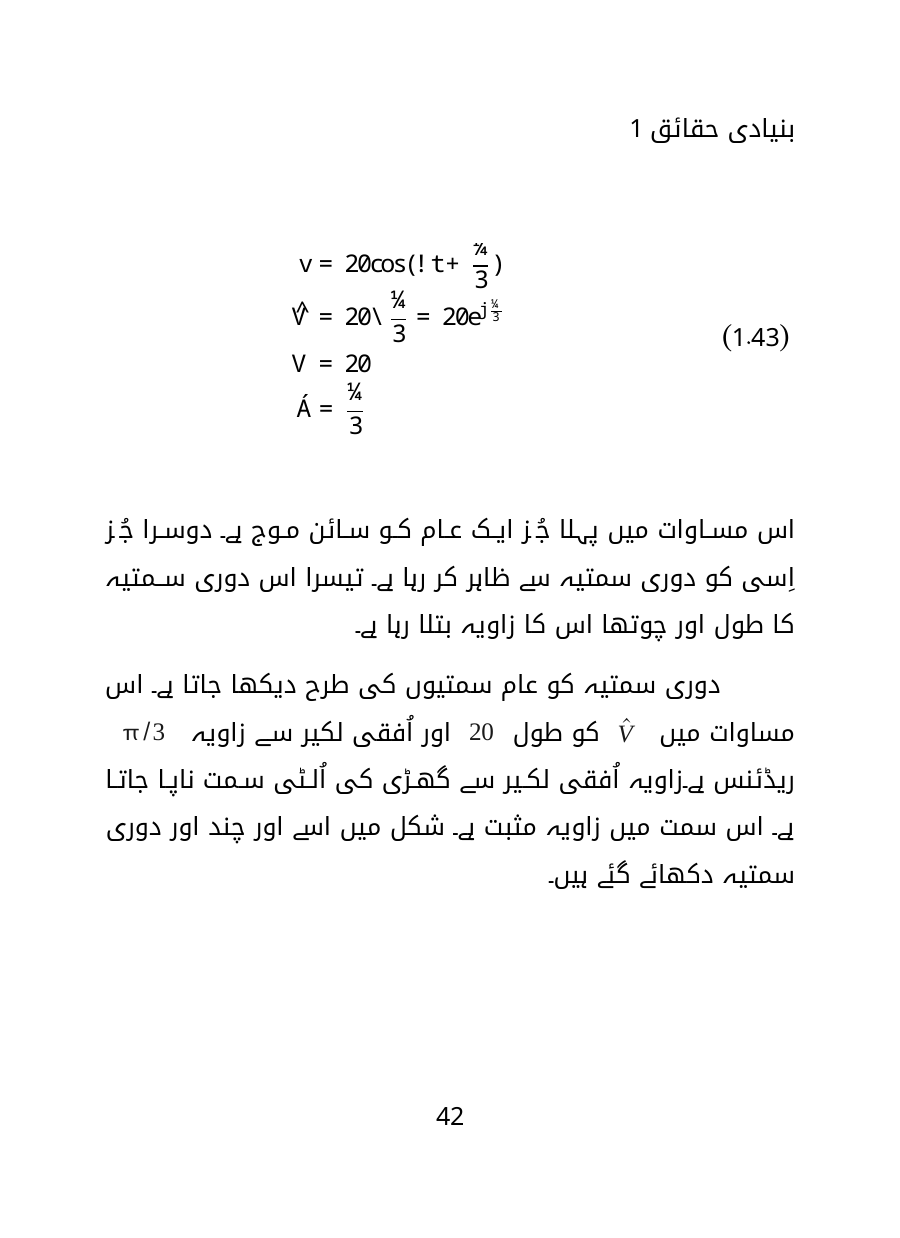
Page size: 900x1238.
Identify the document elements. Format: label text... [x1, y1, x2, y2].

table_header [105, 229, 699, 460]
table_header (1.43) [699, 229, 795, 460]
text اس مساوات میں پہلا جُز ایک عام کو سائن موج ہے۔ دوسرا جُز اِسی کو دوری سمتیہ سے ظاہر کر رہا ہے۔ تیسرا اس دوری سمتیہ کا طول اور چوتھا اس کا زاویہ بتلا رہا ہے۔ [105, 507, 795, 649]
text دوری سمتیہ کو عام سمتیوں کی طرح دیکھا جاتا ہے۔ اس مساوات میں کو طولاور اُفقی لکیر سے زاویہ ریڈئنس ہے۔زاویہ اُفقی لکیر سے گھڑی کی اُلٹی سمت ناپا جاتا ہے۔ اس سمت میں زاویہ مثبت ہے۔ شکل میں اسے اور چند اور دوری سمتیہ دکھائے گئے ہیں۔ [105, 661, 795, 898]
